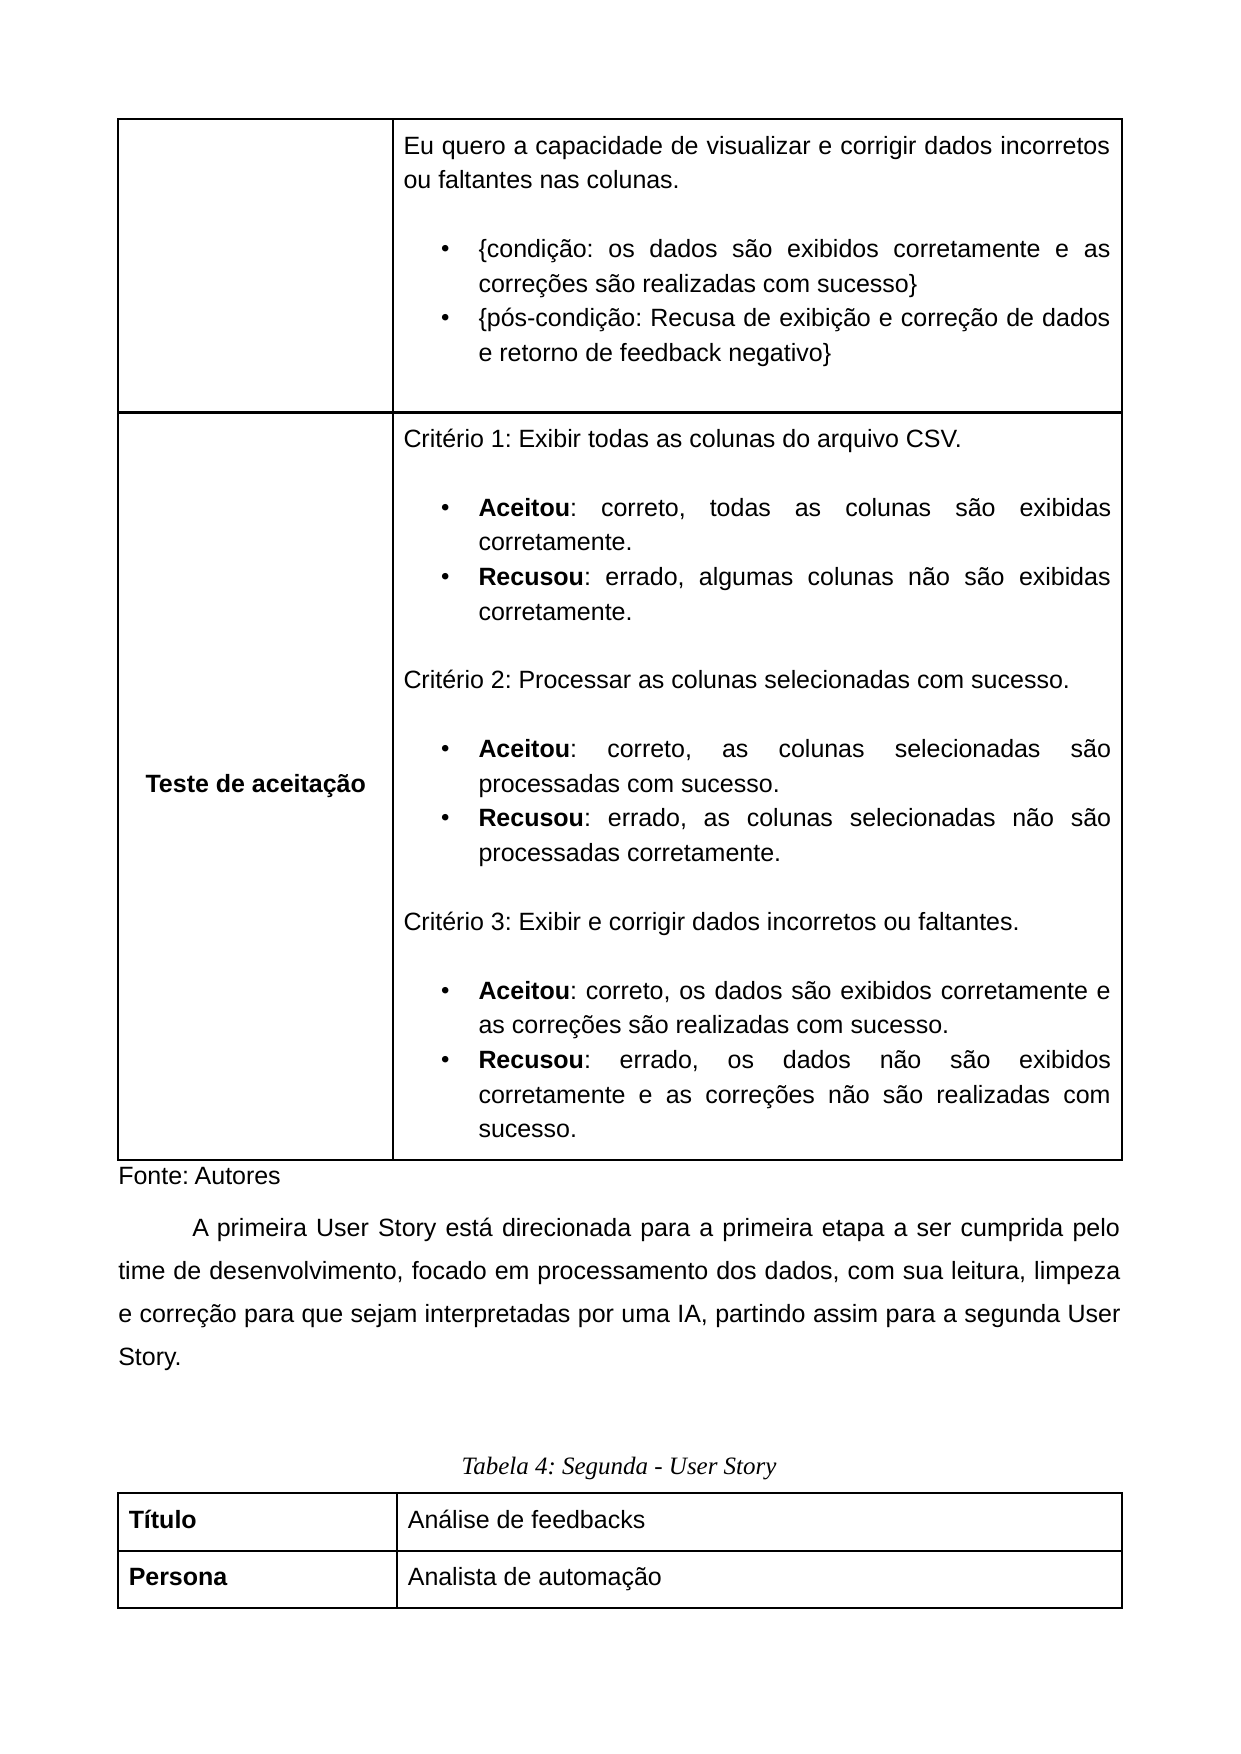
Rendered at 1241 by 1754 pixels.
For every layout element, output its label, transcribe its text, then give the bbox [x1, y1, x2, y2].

table_cell Critério 1: Exibir todas as colunas do arquivo CSV. Aceitou: correto, todas as colunas são exibidas corretamente. Recusou: errado, algumas colunas não são exibidas corretamente. Critério 2: Processar as colunas selecionadas com sucesso. Aceitou: correto, as colunas selecionadas são processadas com sucesso. Recusou: errado, as colunas selecionadas não são processadas corretamente. Critério 3: Exibir e corrigir dados incorretos ou faltantes. Aceitou: correto, os dados são exibidos corretamente e as correções são realizadas com sucesso. Recusou: errado, os dados não são exibidos corretamente e as correções não são realizadas com sucesso. [394, 414, 1121, 1159]
table_cell Teste de aceitação [119, 414, 392, 1159]
table_cell Eu quero a capacidade de visualizar e corrigir dados incorretos ou faltantes nas colunas. {condição: os dados são exibidos corretamente e as correções são realizadas com sucesso} {pós-condição: Recusa de exibição e correção de dados e retorno de feedback negativo} [394, 120, 1121, 411]
table_header Título [119, 1494, 396, 1550]
table_cell [119, 120, 392, 411]
table_cell Analista de automação [398, 1552, 1121, 1607]
text A primeira User Story está direcionada para a primeira etapa a ser cumprida pelo time de desenvolvimento, focado em processamento dos dados, com sua leitura, limpeza e correção para que sejam interpretadas por uma IA, partindo assim para a segunda User Story. [118, 1213, 1122, 1371]
text Tabela 4: Segunda - User Story [118, 1451, 1122, 1480]
text Fonte: Autores [118, 1161, 1122, 1190]
table_header Análise de feedbacks [398, 1494, 1121, 1550]
table_cell Persona [119, 1552, 396, 1607]
